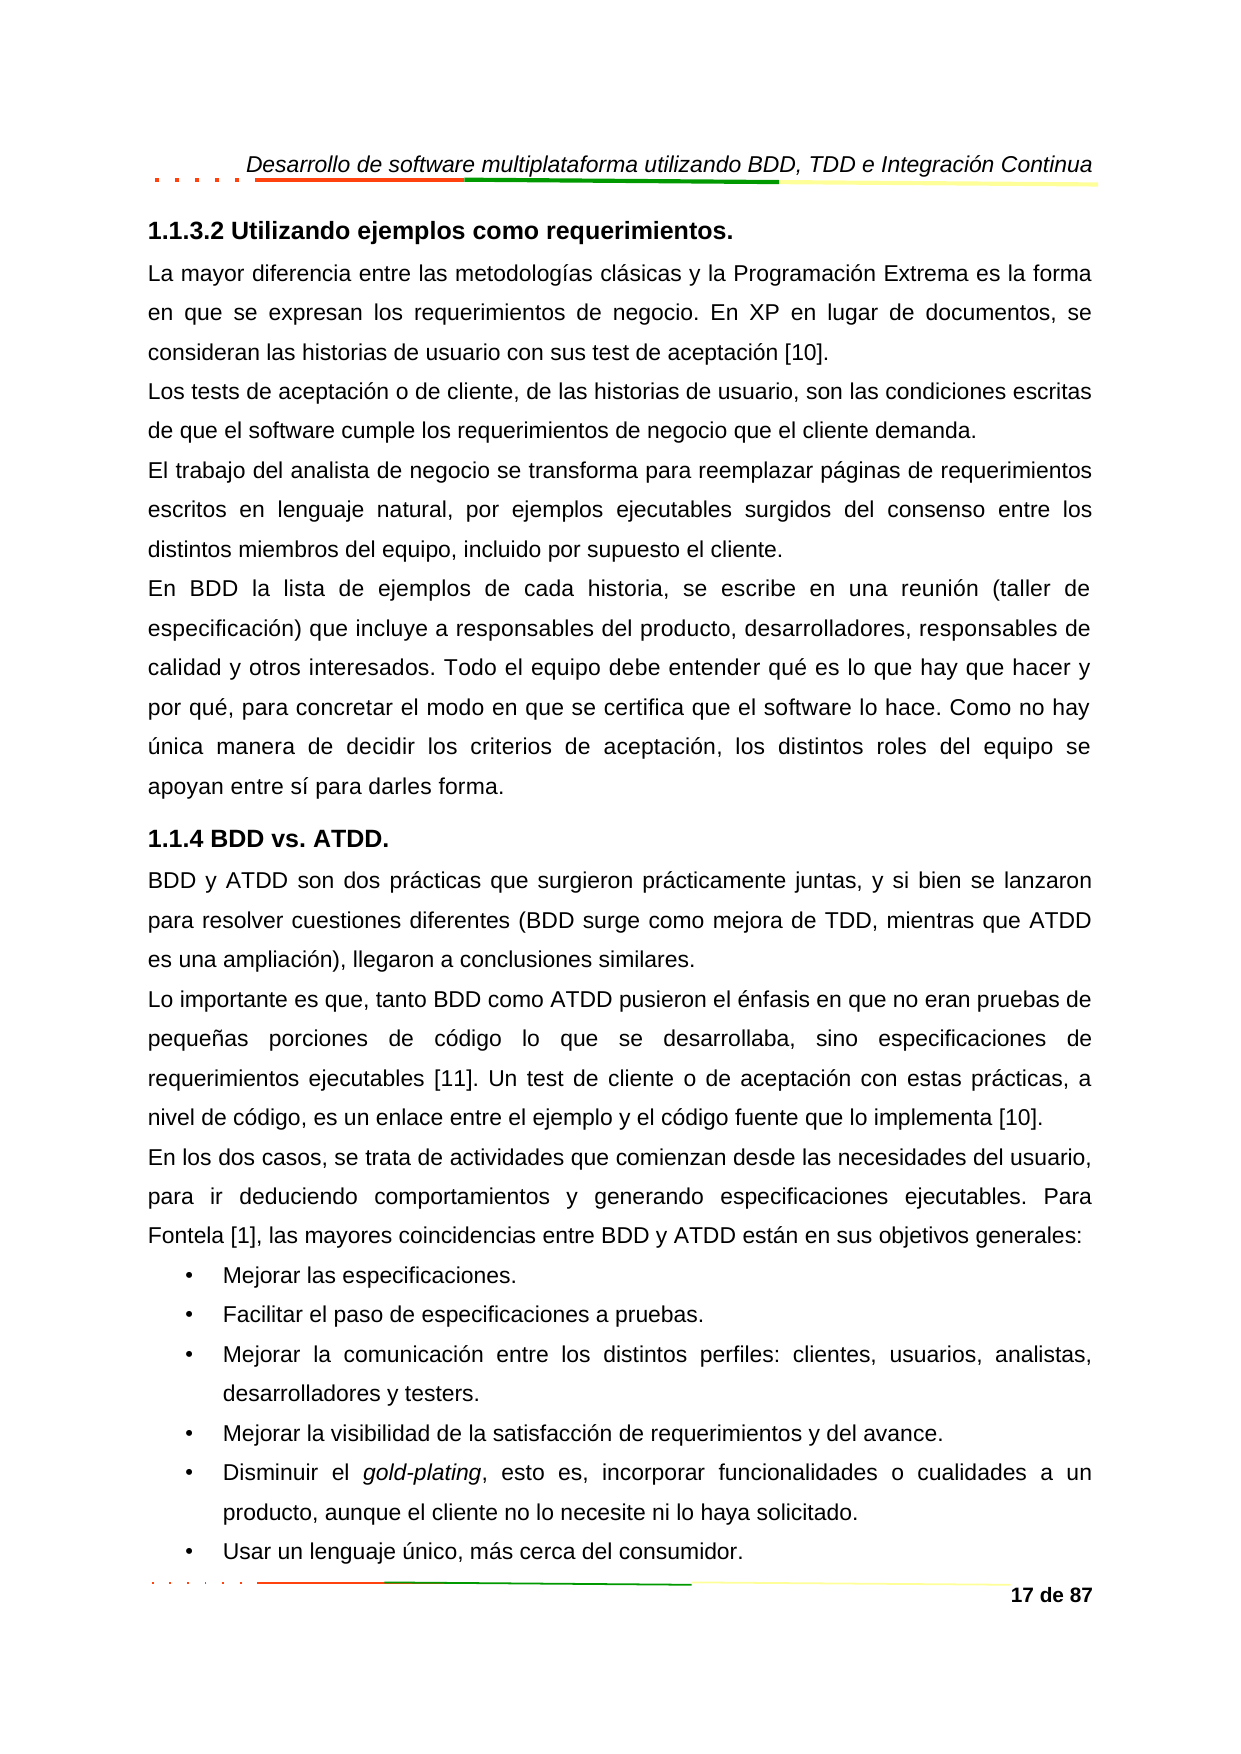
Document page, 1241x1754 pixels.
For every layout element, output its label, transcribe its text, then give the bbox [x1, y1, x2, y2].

text BDD y ATDD son dos prácticas que surgieron prácticamente juntas, y si bien se lanzaron para resolver cuestiones diferentes (BDD surge como mejora de TDD, mientras que ATDD es una ampliación), llegaron a conclusiones similares. [148, 867, 1093, 972]
text En los dos casos, se trata de actividades que comienzan desde las necesidades del usuario, para ir deduciendo comportamientos y generando especificaciones ejecutables. Para Fontela [1], las mayores coincidencias entre BDD y ATDD están en sus objetivos generales: [148, 1143, 1093, 1249]
list Mejorar las especificaciones. [185, 1262, 1093, 1288]
text La mayor diferencia entre las metodologías clásicas y la Programación Extrema es la forma en que se expresan los requerimientos de negocio. En XP en lugar de documentos, se consideran las historias de usuario con sus test de aceptación [10]. [148, 259, 1093, 365]
list 1.1.4 BDD vs. ATDD. [148, 824, 1093, 853]
text El trabajo del analista de negocio se transforma para reemplazar páginas de requerimientos escritos en lenguaje natural, por ejemplos ejecutables surgidos del consenso entre los distintos miembros del equipo, incluido por supuesto el cliente. [148, 457, 1093, 562]
list 1.1.3.2 Utilizando ejemplos como requerimientos. [148, 216, 1093, 245]
list Mejorar la visibilidad de la satisfacción de requerimientos y del avance. [185, 1420, 1093, 1446]
list Facilitar el paso de especificaciones a pruebas. [185, 1301, 1093, 1328]
list Disminuir el gold-plating, esto es, incorporar funcionalidades o cualidades a un producto, aunque el cliente no lo necesite ni lo haya solicitado. [185, 1459, 1093, 1525]
list Usar un lenguaje único, más cerca del consumidor. [185, 1538, 1093, 1564]
text En BDD la lista de ejemplos de cada historia, se escribe en una reunión (taller de especificación) que incluye a responsables del producto, desarrolladores, responsables de calidad y otros interesados. Todo el equipo debe entender qué es lo que hay que hacer y por qué, para concretar el modo en que se certifica que el software lo hace. Como no hay única manera de decidir los criterios de aceptación, los distintos roles del equipo se apoyan entre sí para darles forma. [148, 575, 1093, 799]
list Mejorar la comunicación entre los distintos perfiles: clientes, usuarios, analistas, desarrolladores y testers. [185, 1341, 1093, 1407]
text Lo importante es que, tanto BDD como ATDD pusieron el énfasis en que no eran pruebas de pequeñas porciones de código lo que se desarrollaba, sino especificaciones de requerimientos ejecutables [11]. Un test de cliente o de aceptación con estas prácticas, a nivel de código, es un enlace entre el ejemplo y el código fuente que lo implementa [10]. [148, 986, 1093, 1130]
text Los tests de aceptación o de cliente, de las historias de usuario, son las condiciones escritas de que el software cumple los requerimientos de negocio que el cliente demanda. [148, 378, 1093, 444]
